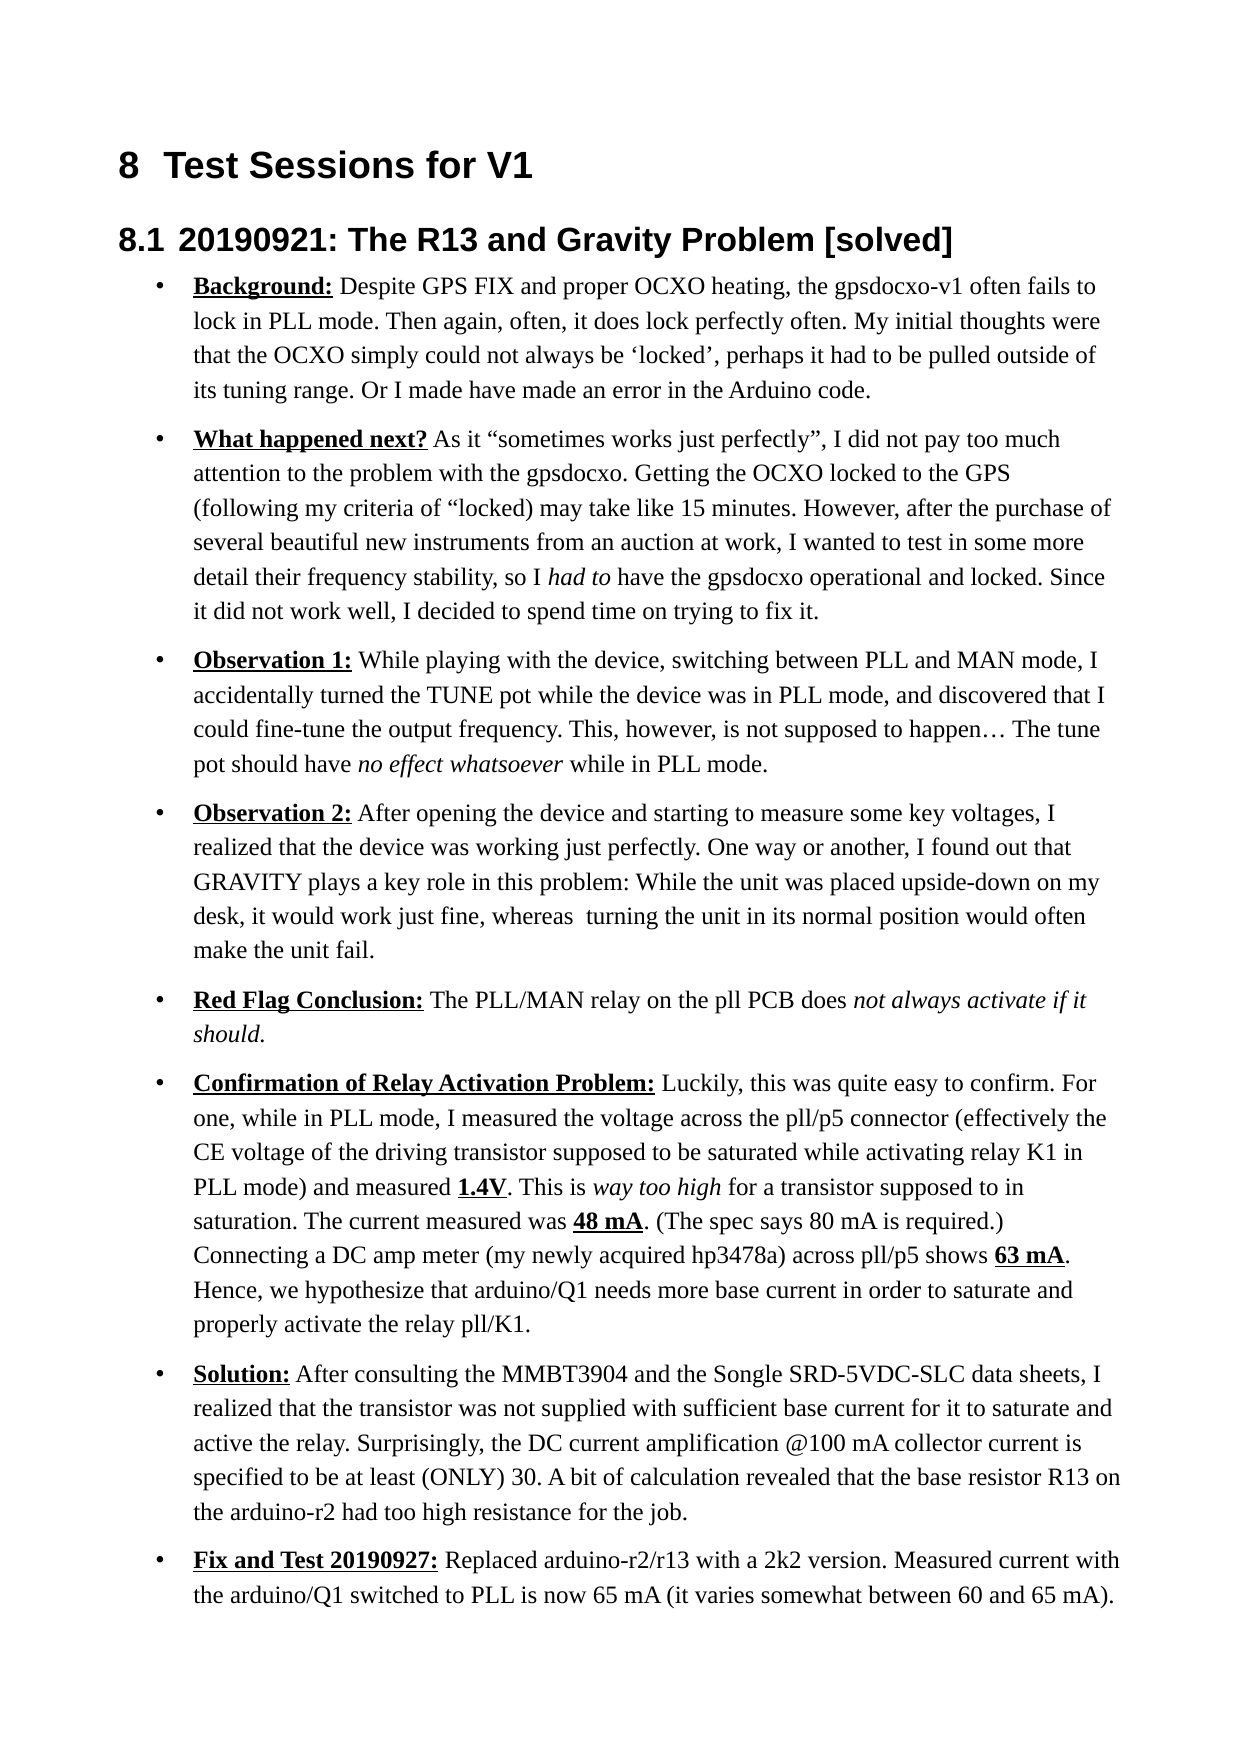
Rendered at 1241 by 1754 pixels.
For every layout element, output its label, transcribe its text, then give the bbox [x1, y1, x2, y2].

list What happened next? As it “sometimes works just perfectly”, I did not pay too much attention to the problem with the gpsdocxo. Getting the OCXO locked to the GPS (following my criteria of “locked) may take like 15 minutes. However, after the purchase of several beautiful new instruments from an auction at work, I wanted to test in some more detail their frequency stability, so I had to have the gpsdocxo operational and locked. Since it did not work well, I decided to spend time on trying to fix it. [156, 424, 1122, 625]
list Observation 1: While playing with the device, switching between PLL and MAN mode, I accidentally turned the TUNE pot while the device was in PLL mode, and discovered that I could fine-tune the output frequency. This, however, is not supposed to happen… The tune pot should have no effect whatsoever while in PLL mode. [156, 645, 1122, 777]
list Fix and Test 20190927: Replaced arduino-r2/r13 with a 2k2 version. Measured current with the arduino/Q1 switched to PLL is now 65 mA (it varies somewhat between 60 and 65 mA). [156, 1546, 1122, 1609]
subtitle Test Sessions for V1 [118, 143, 1122, 187]
list Solution: After consulting the MMBT3904 and the Songle SRD-5VDC-SLC data sheets, I realized that the transistor was not supplied with sufficient base current for it to saturate and active the relay. Surprisingly, the DC current amplification @100 mA collector current is specified to be at least (ONLY) 30. A bit of calculation revealed that the base resistor R13 on the arduino-r2 had too high resistance for the job. [156, 1359, 1122, 1525]
list Background: Despite GPS FIX and proper OCXO heating, the gpsdocxo-v1 often fails to lock in PLL mode. Then again, often, it does lock perfectly often. My initial thoughts were that the OCXO simply could not always be ‘locked’, perhaps it had to be pulled outside of its tuning range. Or I made have made an error in the Arduino code. [156, 271, 1122, 403]
list Red Flag Conclusion: The PLL/MAN relay on the pll PCB does not always activate if it should. [156, 985, 1122, 1048]
subtitle 20190921: The R13 and Gravity Problem [solved] [118, 220, 1122, 259]
list Observation 2: After opening the device and starting to measure some key voltages, I realized that the device was working just perfectly. One way or another, I found out that GRAVITY plays a key role in this problem: While the unit was placed upside-down on my desk, it would work just fine, whereas turning the unit in its normal position would often make the unit fail. [156, 798, 1122, 964]
list Confirmation of Relay Activation Problem: Luckily, this was quite easy to confirm. For one, while in PLL mode, I measured the voltage across the pll/p5 connector (effectively the CE voltage of the driving transistor supposed to be saturated while activating relay K1 in PLL mode) and measured 1.4V. This is way too high for a transistor supposed to in saturation. The current measured was 48 mA. (The spec says 80 mA is required.) Connecting a DC amp meter (my newly acquired hp3478a) across pll/p5 shows 63 mA. Hence, we hypothesize that arduino/Q1 needs more base current in order to saturate and properly activate the relay pll/K1. [156, 1068, 1122, 1338]
